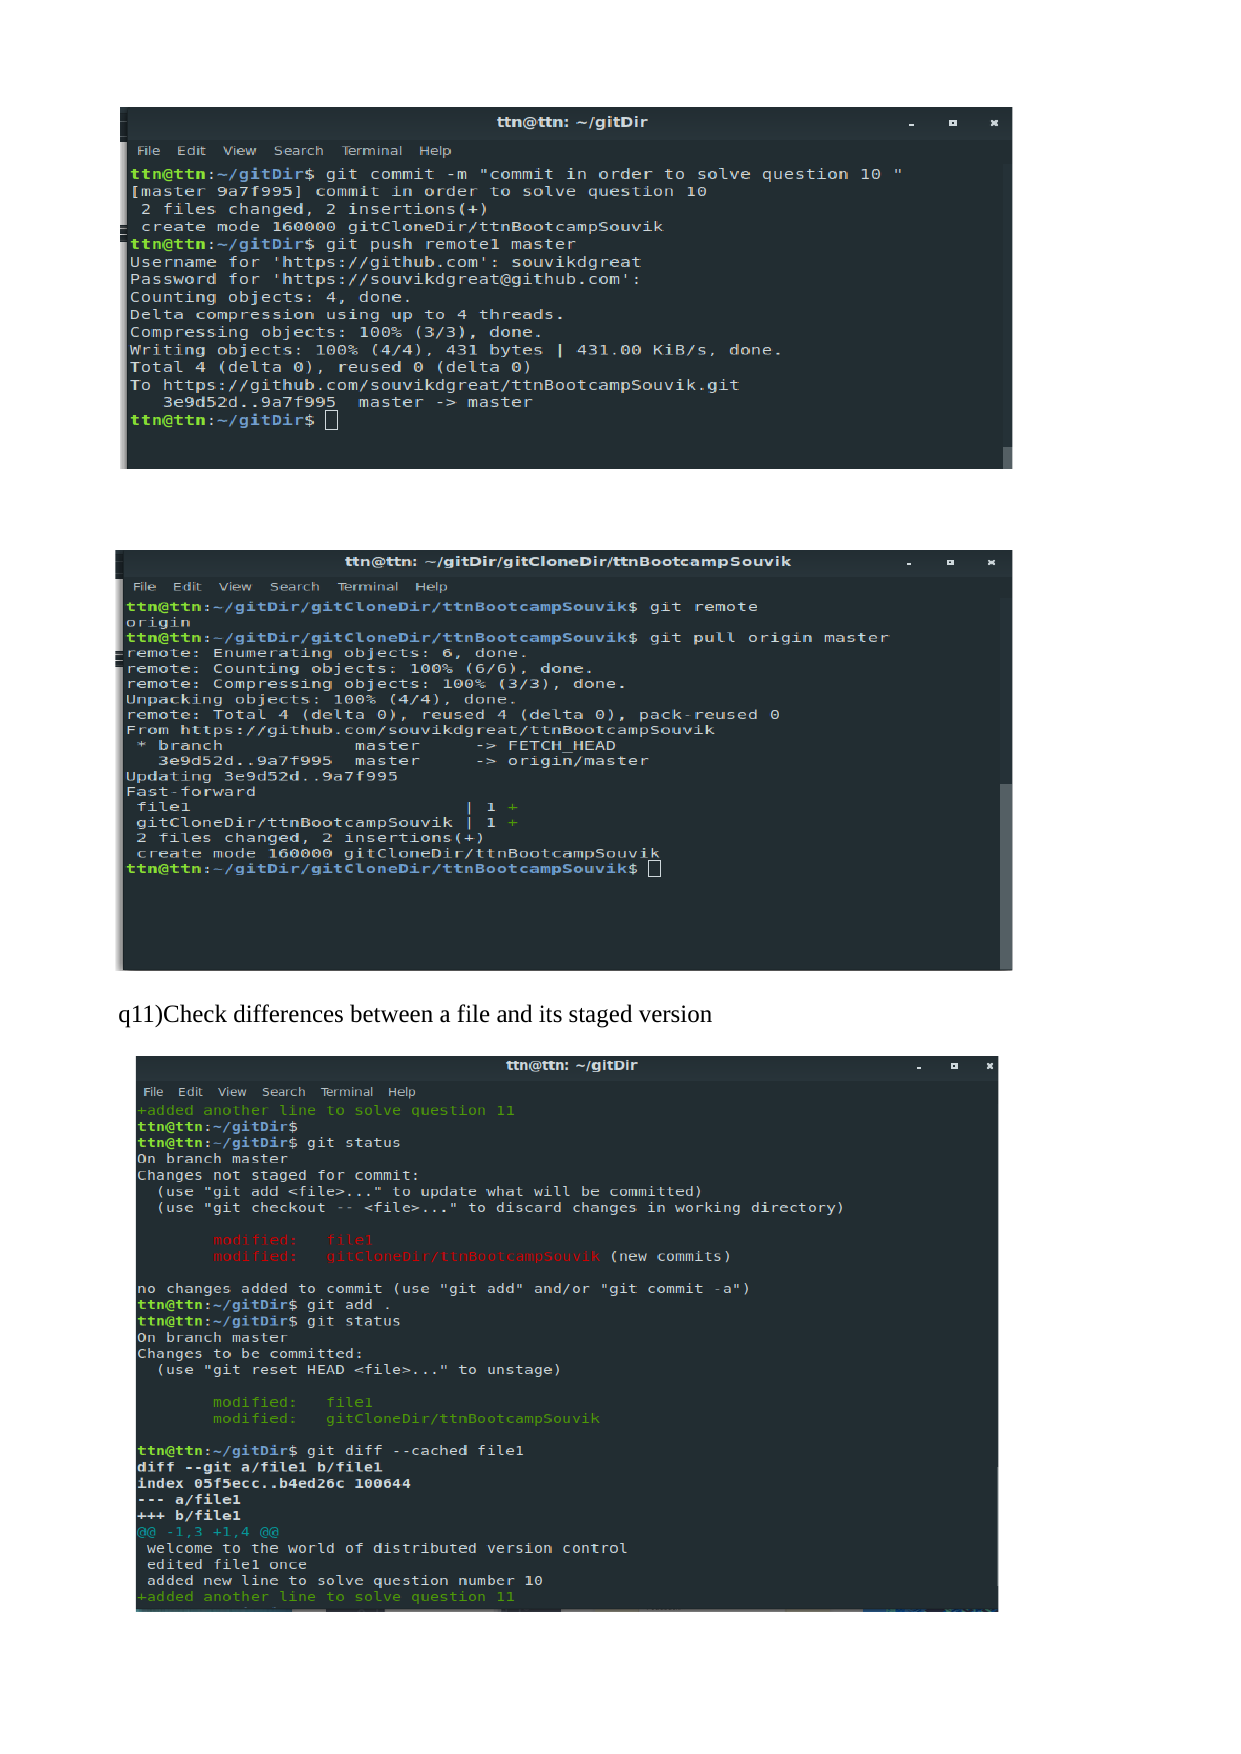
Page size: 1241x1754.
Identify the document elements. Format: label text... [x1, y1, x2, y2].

picture [120, 107, 1013, 469]
text q11)Check differences between a file and its staged version [118, 999, 1122, 1028]
picture [135, 1056, 999, 1612]
picture [115, 550, 1013, 971]
